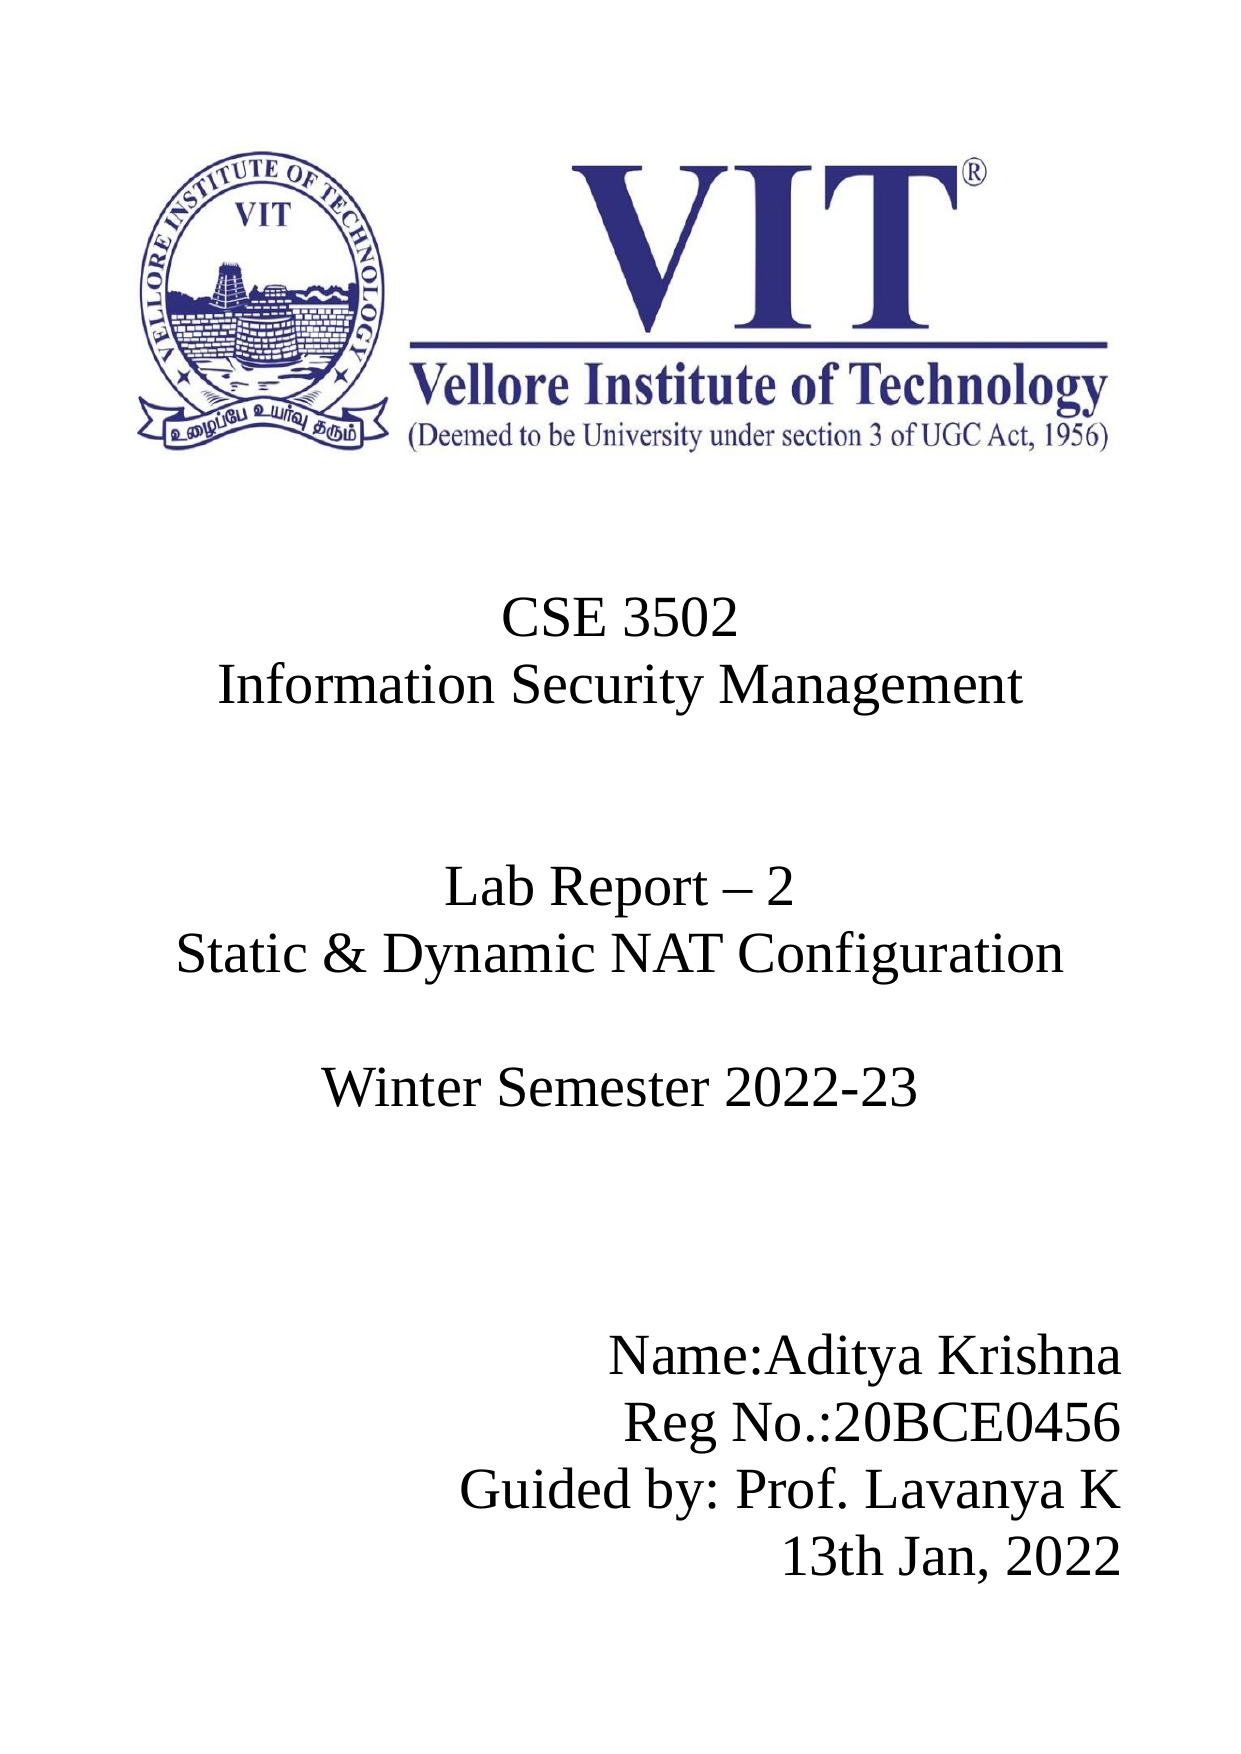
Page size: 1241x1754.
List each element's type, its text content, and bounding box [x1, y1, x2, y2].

text Winter Semester 2022-23 [118, 1052, 1122, 1119]
text Guided by: Prof. Lavanya K [118, 1454, 1122, 1521]
text Lab Report – 2 [118, 851, 1122, 918]
text 13th Jan, 2022 [118, 1521, 1122, 1588]
text CSE 3502 [118, 582, 1122, 649]
text Static & Dynamic NAT Configuration [118, 918, 1122, 985]
picture [118, 118, 1123, 475]
text Reg No.:20BCE0456 [118, 1387, 1122, 1454]
text Information Security Management [118, 649, 1122, 716]
text Name:Aditya Krishna [118, 1320, 1122, 1387]
